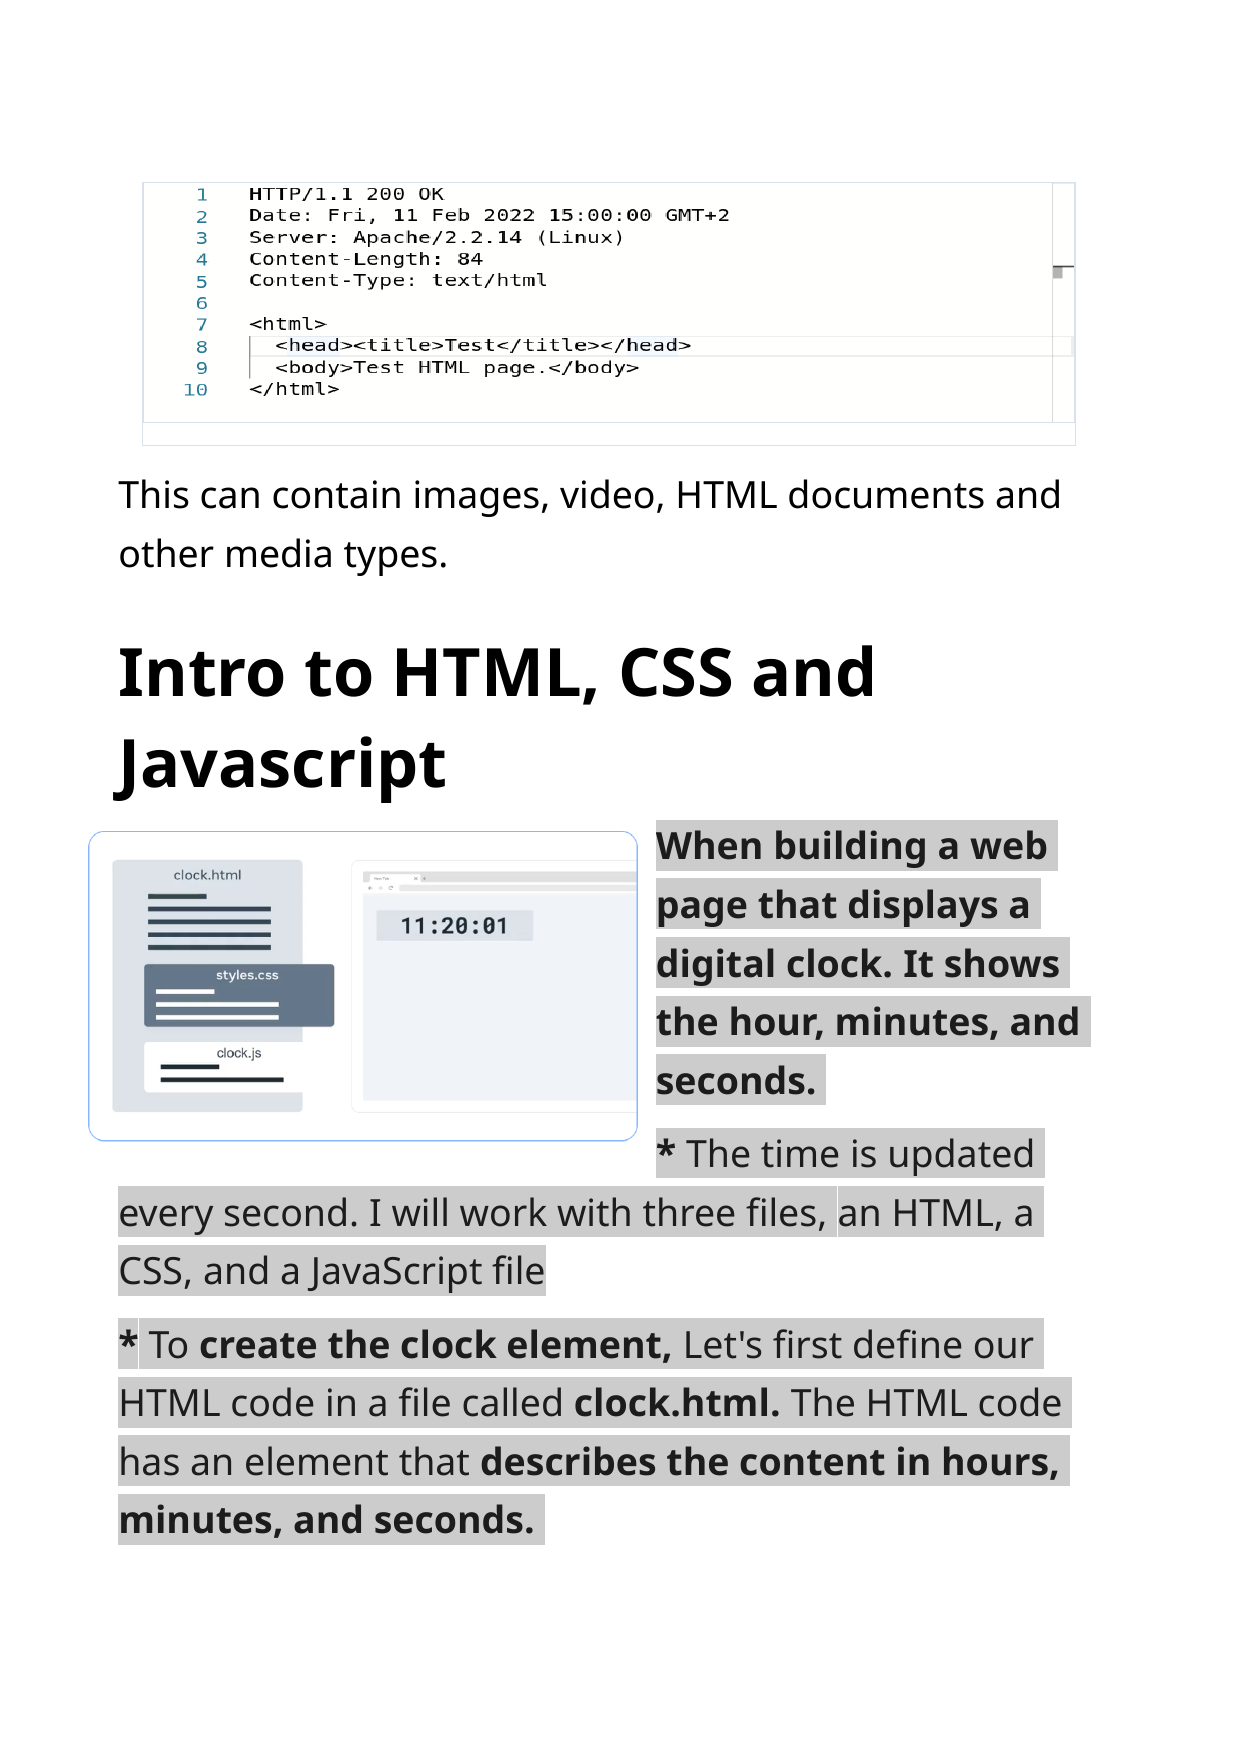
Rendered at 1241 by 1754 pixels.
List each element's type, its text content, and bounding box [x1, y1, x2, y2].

text * The time is updated every second. I will work with three files, an HTML, a CSS, and a JavaScript file [118, 1127, 1122, 1296]
text When building a web page that displays a digital clock. It shows the hour, minutes, and seconds. [656, 819, 1122, 1105]
text This can contain images, video, HTML documents and other media types. [118, 118, 1122, 578]
picture [105, 165, 1110, 461]
picture [70, 819, 656, 1156]
text * To create the clock element, Let's first define our HTML code in a file called clock.html. The HTML code has an element that describes the content in hours, minutes, and seconds. [118, 1318, 1122, 1545]
subtitle Intro to HTML, CSS and Javascript [118, 625, 1122, 807]
